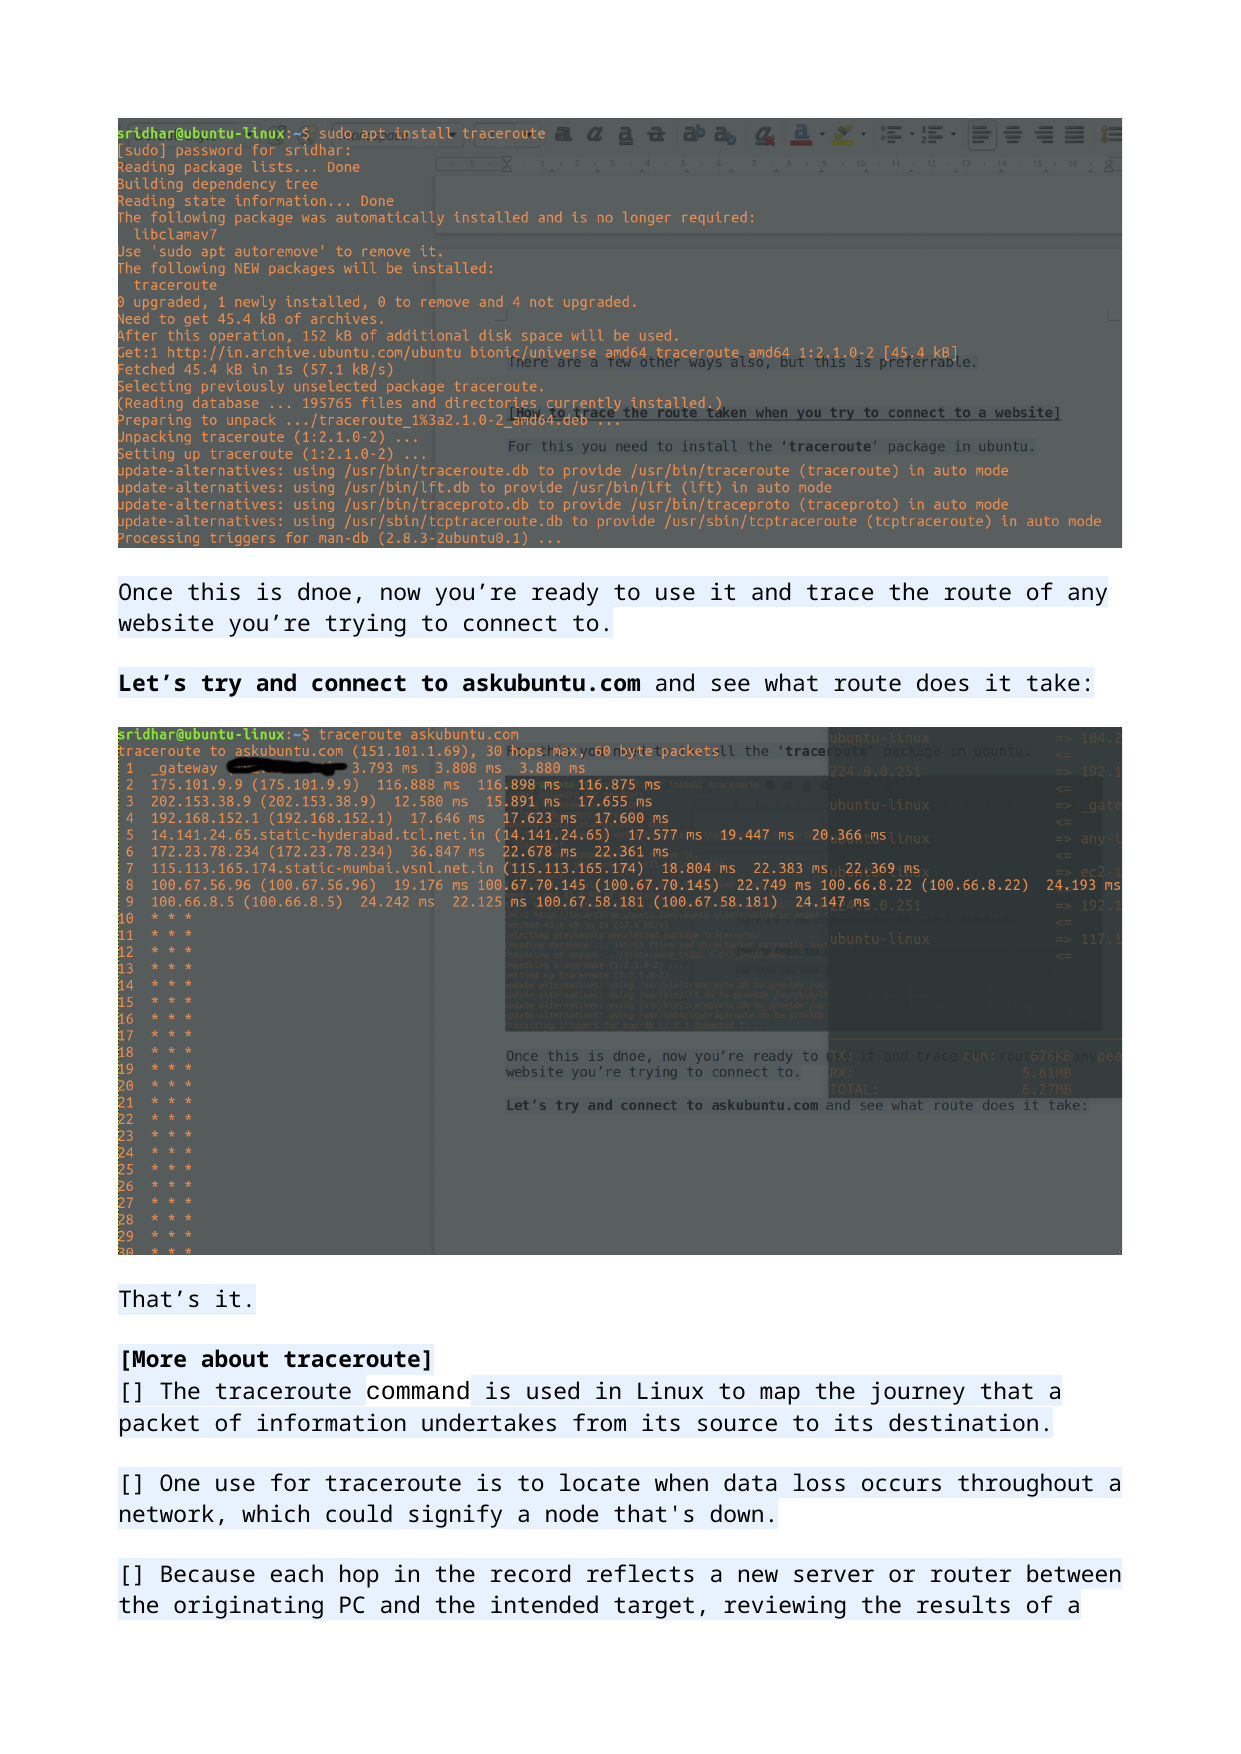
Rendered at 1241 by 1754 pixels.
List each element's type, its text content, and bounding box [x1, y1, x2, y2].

text [] Because each hop in the record reflects a new server or router between the originating PC and the intended target, reviewing the results of a [118, 1558, 1122, 1620]
text [] One use for traceroute is to locate when data loss occurs throughout a network, which could signify a node that's down. [118, 1467, 1122, 1529]
picture [118, 118, 1123, 548]
picture [118, 727, 1123, 1255]
text Let’s try and connect to askubuntu.com and see what route does it take: [118, 667, 1122, 698]
text [More about traceroute] [118, 1343, 1122, 1375]
text That’s it. [118, 1283, 1122, 1315]
text Once this is dnoe, now you’re ready to use it and trace the route of any website you’re trying to connect to. [118, 576, 1122, 638]
text [] The traceroute command is used in Linux to map the journey that a packet of information undertakes from its source to its destination. [118, 1375, 1122, 1438]
